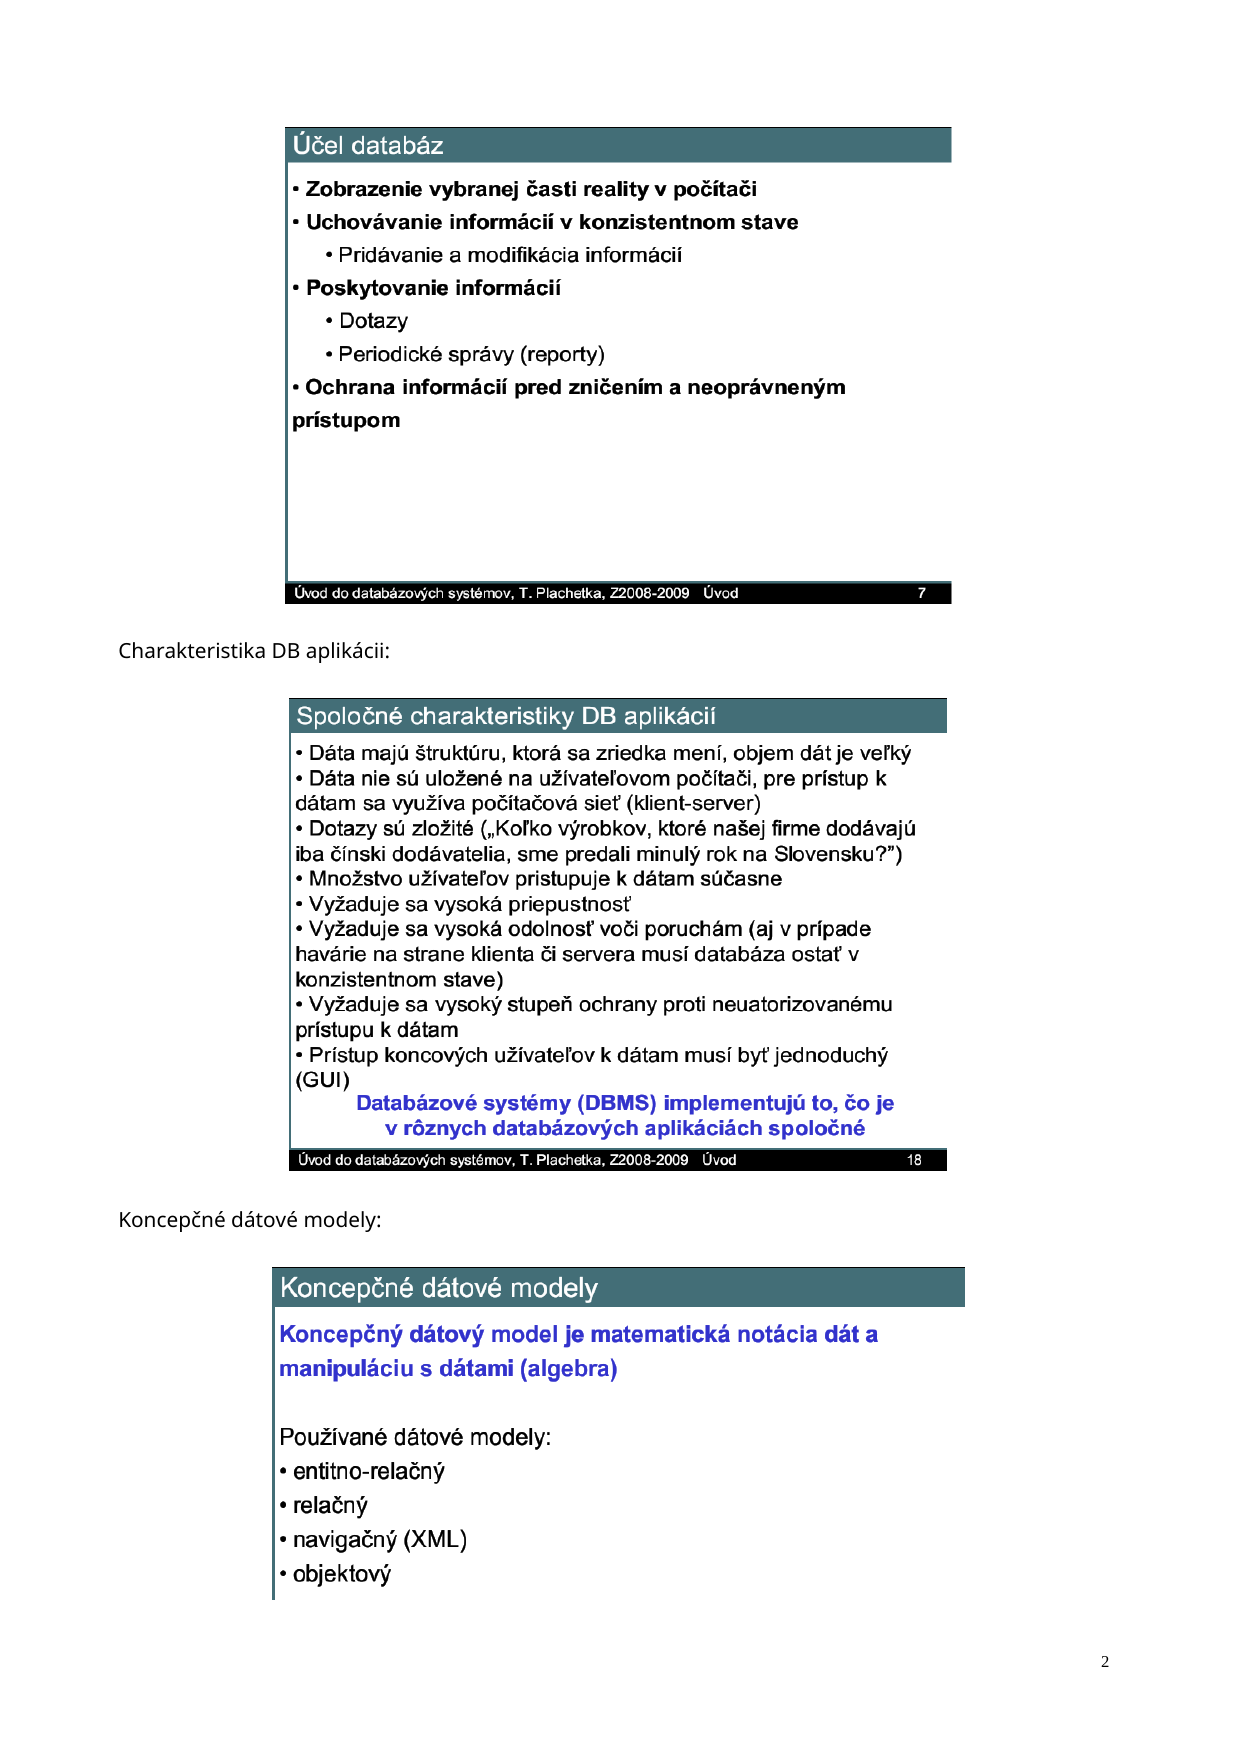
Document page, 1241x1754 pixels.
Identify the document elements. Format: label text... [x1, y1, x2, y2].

text Charakteristika DB aplikácii: [118, 636, 1122, 664]
picture [267, 118, 973, 612]
text Koncepčné dátové modely: [118, 1205, 1122, 1233]
picture [255, 1257, 985, 1600]
picture [276, 688, 965, 1181]
